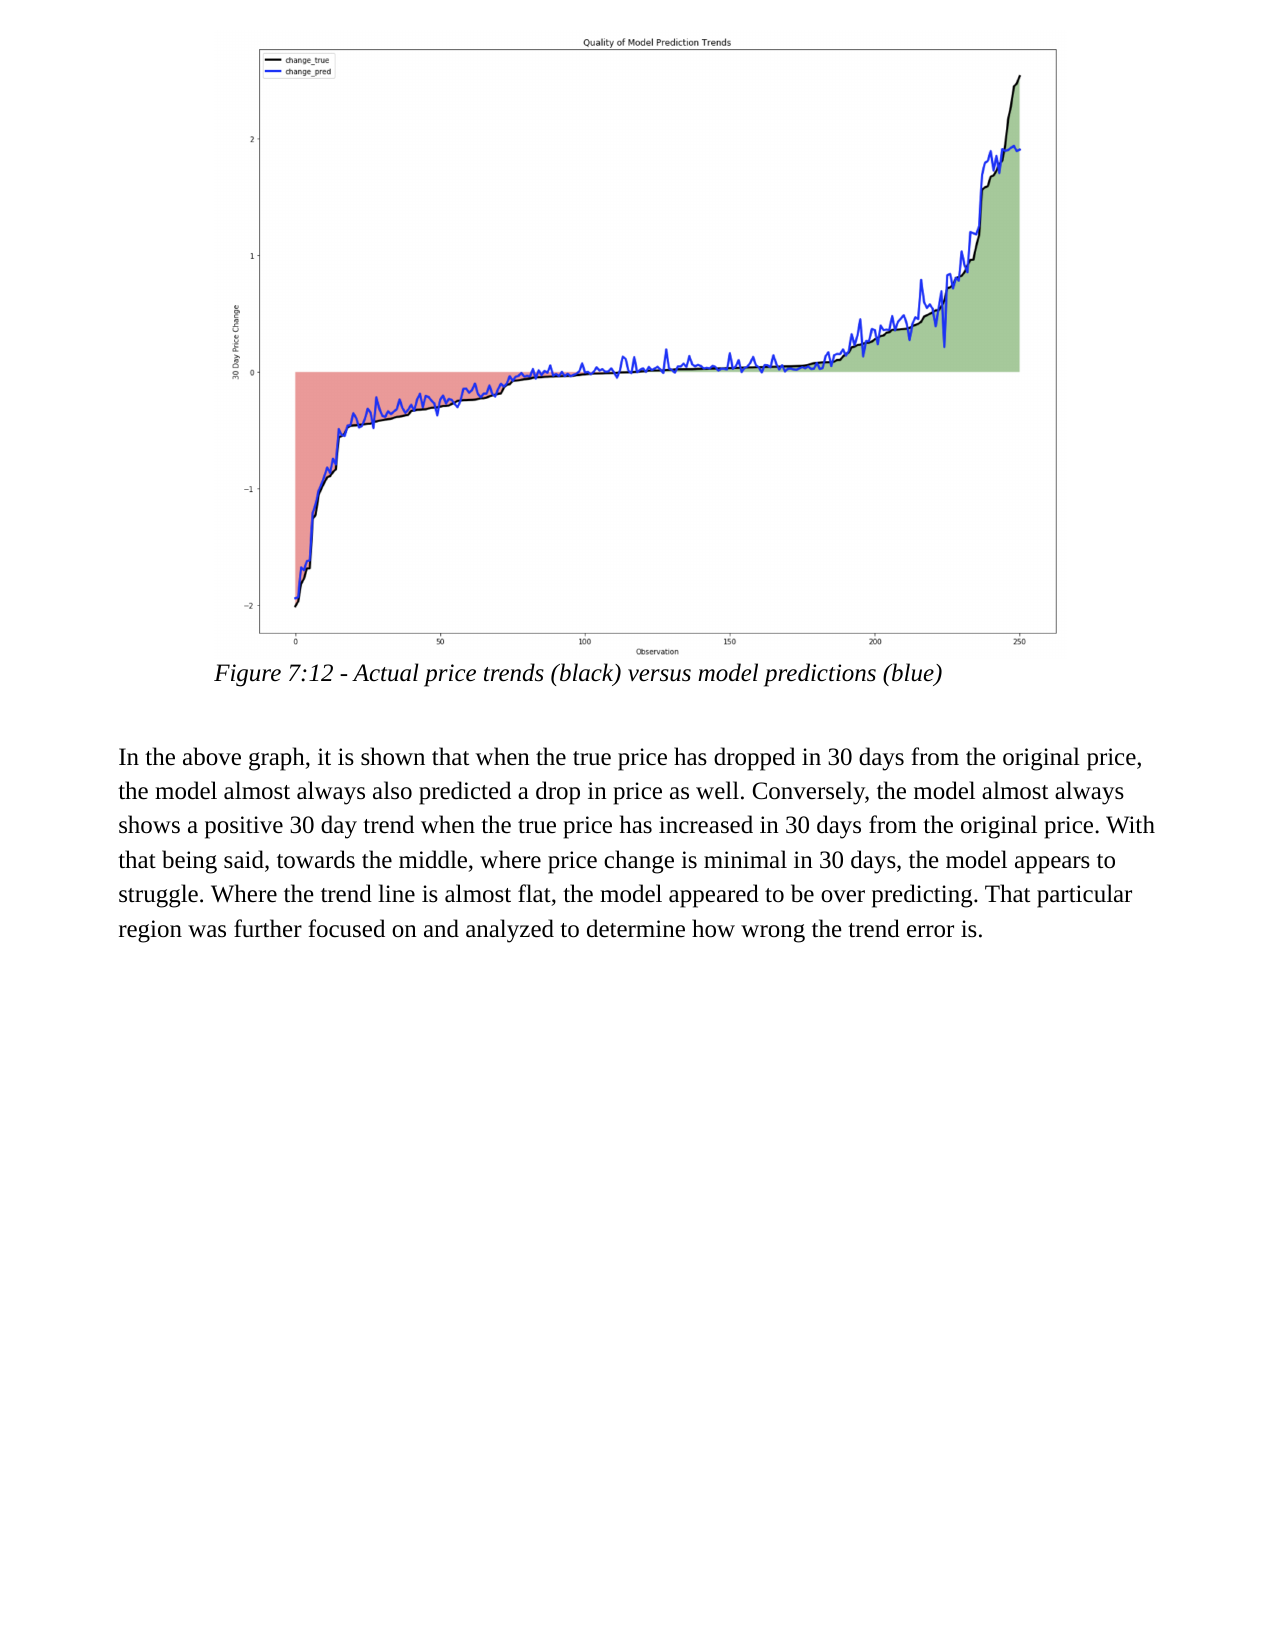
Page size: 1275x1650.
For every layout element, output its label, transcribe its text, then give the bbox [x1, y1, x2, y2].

text In the above graph, it is shown that when the true price has dropped in 30 days from the original price, the model almost always also predicted a drop in price as well. Conversely, the model almost always shows a positive 30 day trend when the true price has increased in 30 days from the original price. With that being said, towards the middle, where price change is minimal in 30 days, the model appears to struggle. Where the trend line is almost flat, the model appeared to be over predicting. That particular region was further focused on and analyzed to determine how wrong the trend error is. [118, 742, 1157, 943]
text Figure 7:12 - Actual price trends (black) versus model predictions (blue) [214, 659, 1067, 687]
picture [214, 30, 1068, 659]
